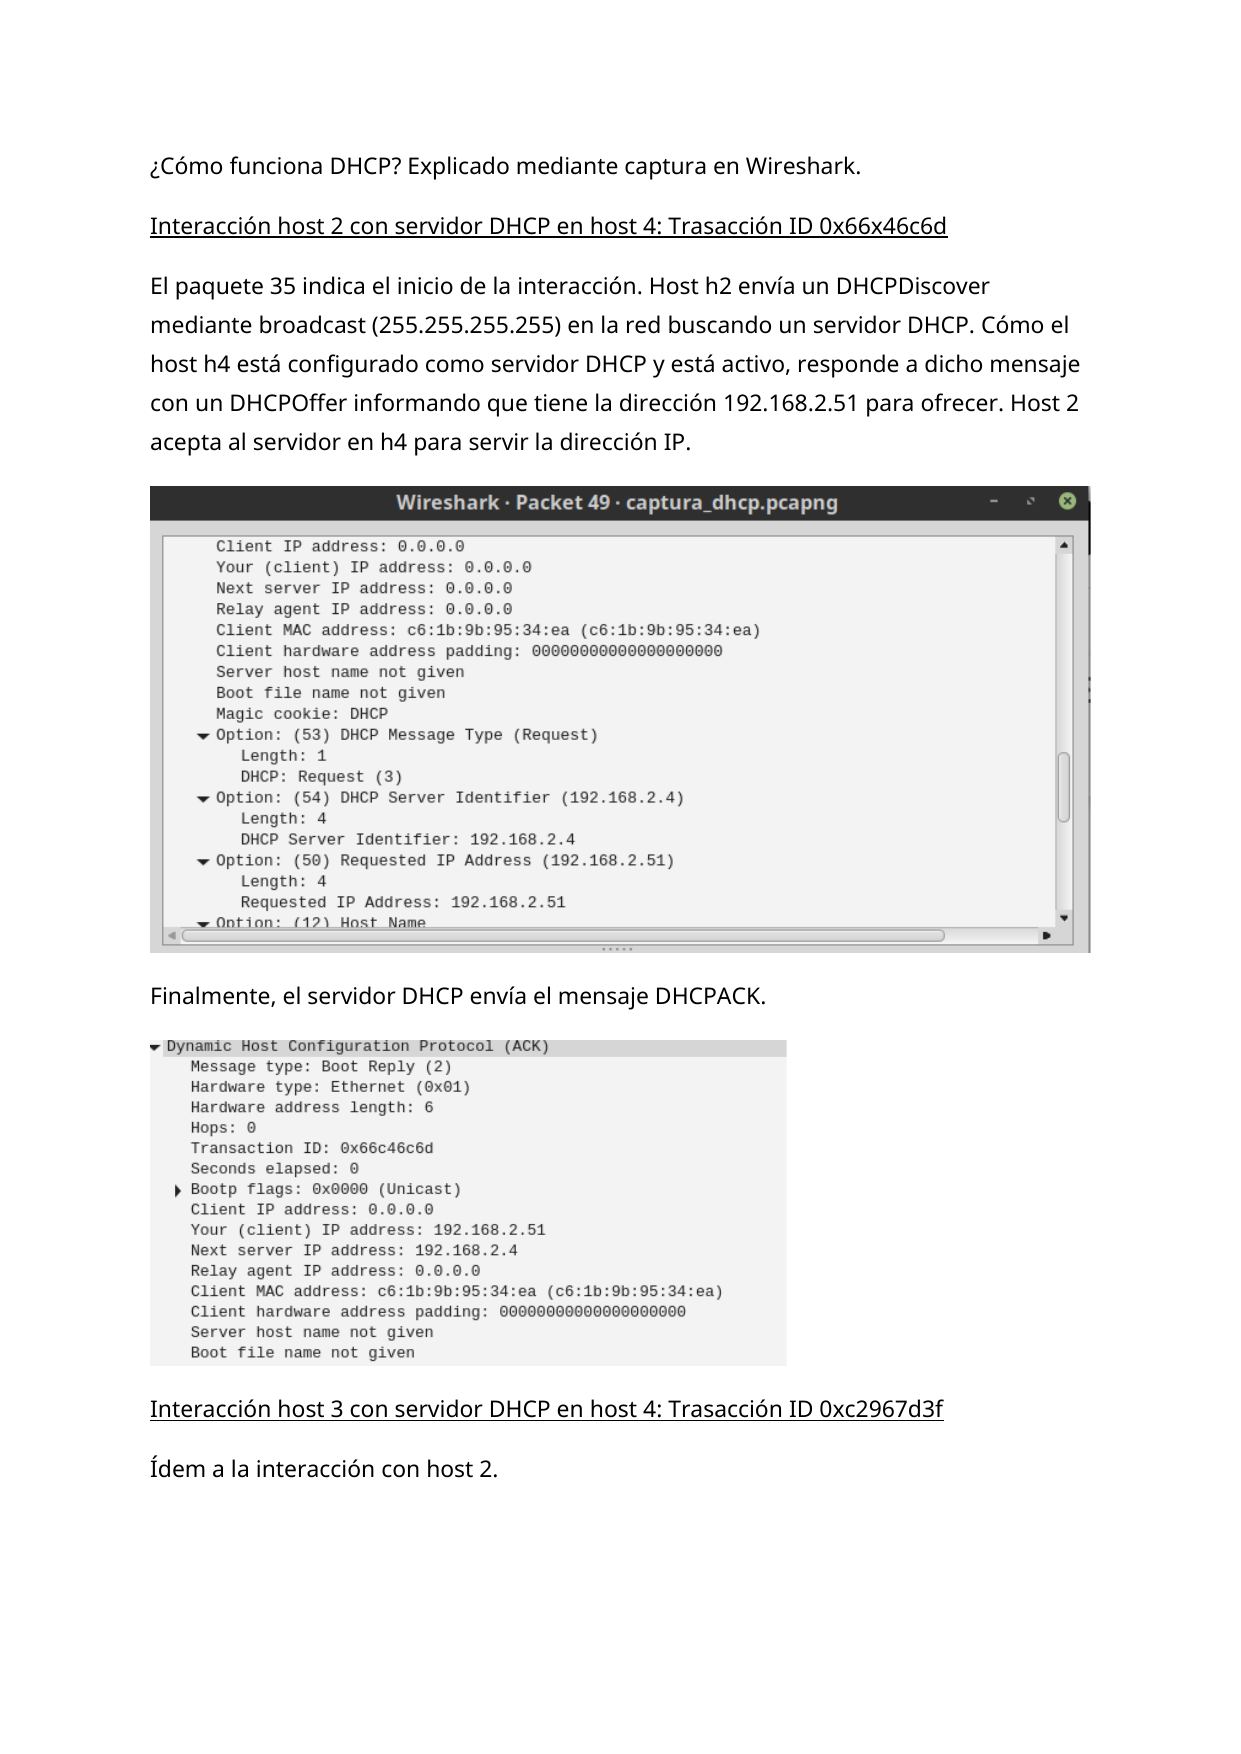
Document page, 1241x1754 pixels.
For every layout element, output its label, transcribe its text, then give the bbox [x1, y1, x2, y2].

text Interacción host 2 con servidor DHCP en host 4: Trasacción ID 0x66x46c6d [150, 210, 1090, 241]
picture [150, 486, 1091, 953]
text Finalmente, el servidor DHCP envía el mensaje DHCPACK. [150, 980, 1090, 1011]
text Interacción host 3 con servidor DHCP en host 4: Trasacción ID 0xc2967d3f [150, 1393, 1090, 1425]
picture [150, 1040, 787, 1366]
text ¿Cómo funciona DHCP? Explicado mediante captura en Wireshark. [150, 150, 1090, 181]
text El paquete 35 indica el inicio de la interacción. Host h2 envía un DHCPDiscover mediante broadcast (255.255.255.255) en la red buscando un servidor DHCP. Cómo el host h4 está configurado como servidor DHCP y está activo, responde a dicho mensaje con un DHCPOffer informando que tiene la dirección 192.168.2.51 para ofrecer. Host 2 acepta al servidor en h4 para servir la dirección IP. [150, 270, 1090, 457]
text Ídem a la interacción con host 2. [150, 1453, 1090, 1484]
